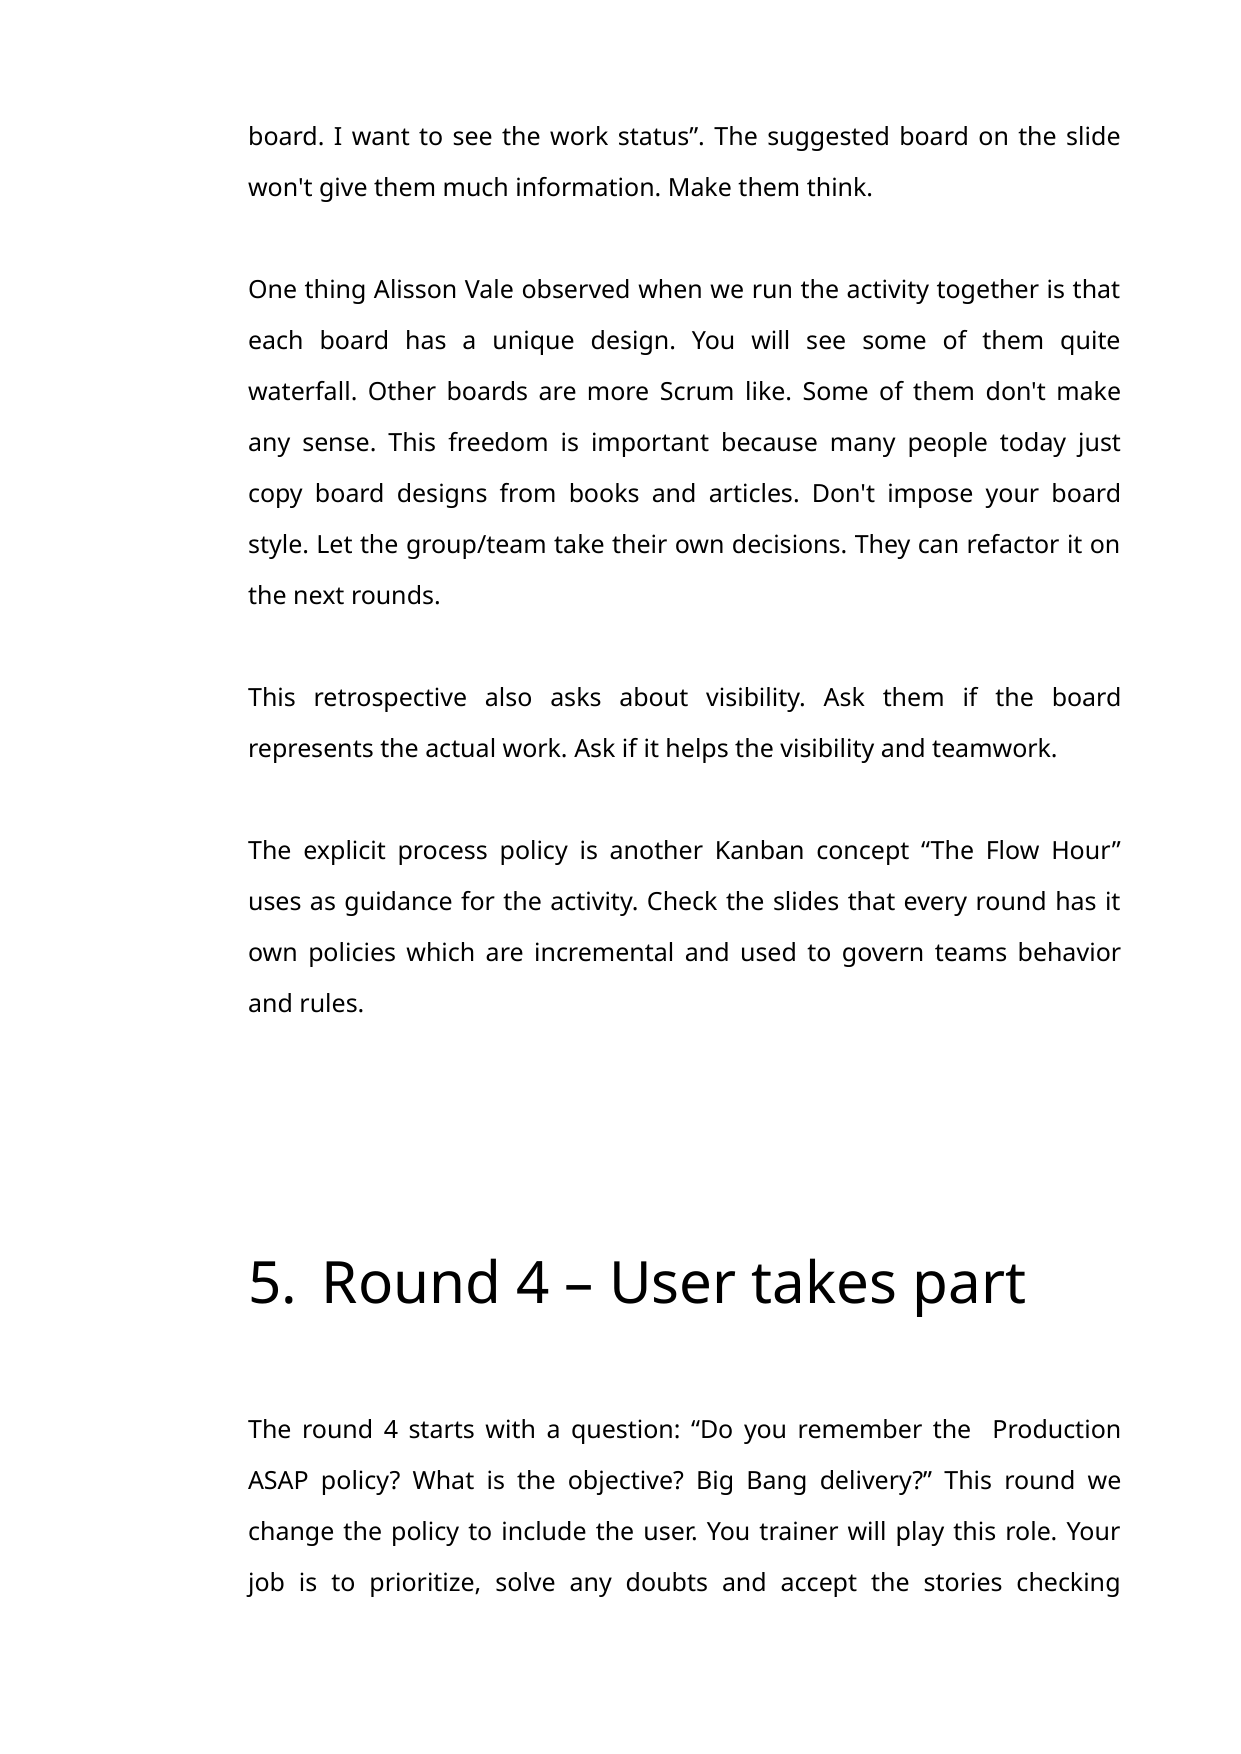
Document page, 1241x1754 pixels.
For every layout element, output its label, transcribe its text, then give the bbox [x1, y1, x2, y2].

list Round 4 – User takes part [248, 1241, 1122, 1321]
text The explicit process policy is another Kanban concept “The Flow Hour” uses as guidance for the activity. Check the slides that every round has it own policies which are incremental and used to govern teams behavior and rules. [248, 833, 1122, 1020]
text This retrospective also asks about visibility. Ask them if the board represents the actual work. Ask if it helps the visibility and teamwork. [248, 679, 1122, 765]
list The round 4 starts with a question: “Do you remember the Production ASAP policy? What is the objective? Big Bang delivery?” This round we change the policy to include the user. You trainer will play this role. Your job is to prioritize, solve any doubts and accept the stories checking [248, 1411, 1122, 1598]
text board. I want to see the work status”. The suggested board on the slide won't give them much information. Make them think. [248, 118, 1122, 203]
text One thing Alisson Vale observed when we run the activity together is that each board has a unique design. You will see some of them quite waterfall. Other boards are more Scrum like. Some of them don't make any sense. This freedom is important because many people today just copy board designs from books and articles. Don't impose your board style. Let the group/team take their own decisions. They can refactor it on the next rounds. [248, 271, 1122, 612]
